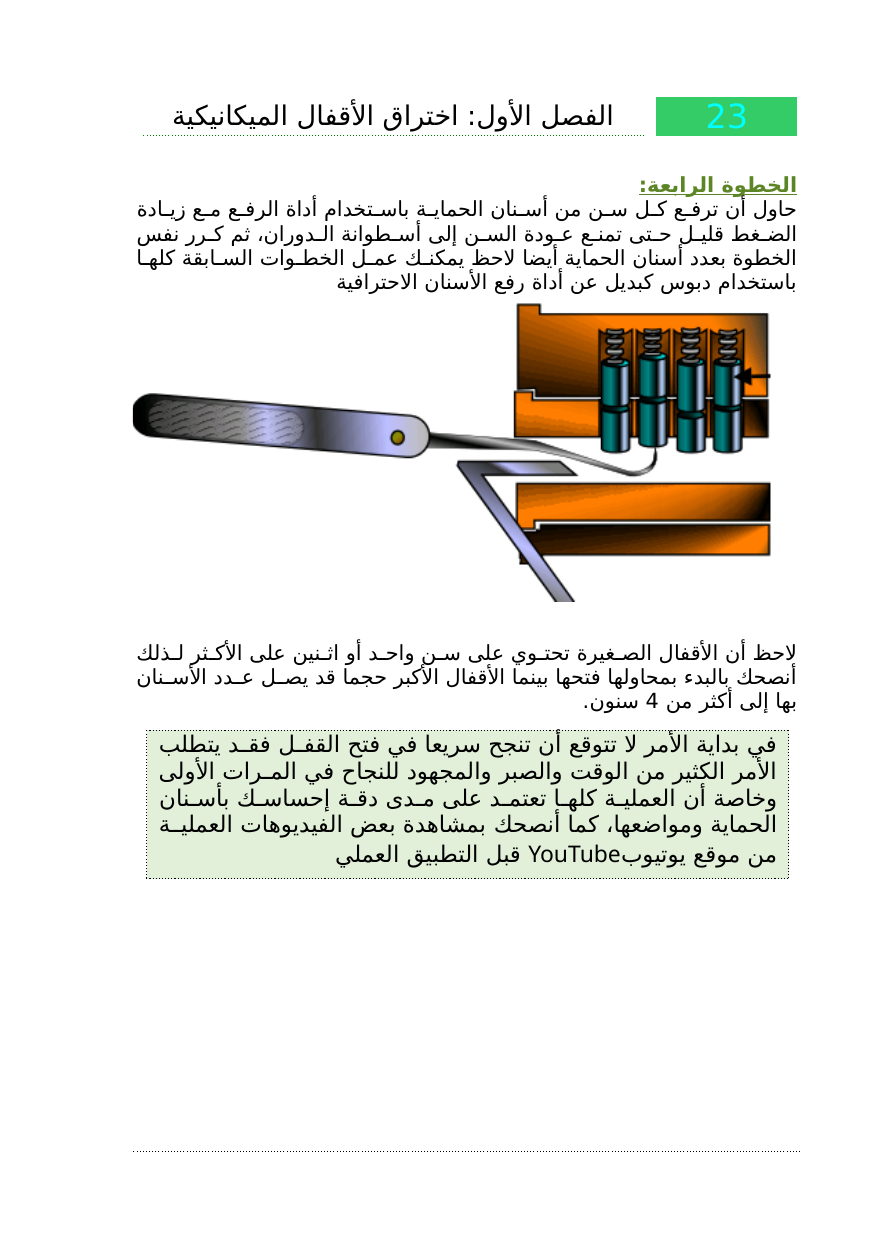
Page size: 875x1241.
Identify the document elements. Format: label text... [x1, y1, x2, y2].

text حاول أن ترفع كل سن من أسنان الحماية باستخدام أداة الرفع مع زيادة الضغط قليل حتى تمنع عودة السن إلى أسطوانة الدوران، ثم كرر نفس الخطوة بعدد أسنان الحماية أيضا لاحظ يمكنك عمل الخطوات السابقة كلها باستخدام دبوس كبديل عن أداة رفع الأسنان الاحترافية [136, 197, 797, 294]
table_header في بداية الأمر لا تتوقع أن تنجح سريعا في فتح القفل فقد يتطلب الأمر الكثير من الوقت والصبر والمجهود للنجاح في المرات الأولى وخاصة أن العملية كلها تعتمد على مدى دقة إحساسك بأسنان الحماية ومواضعها، كما أنصحك بمشاهدة بعض الفيديوهات العملية من موقع يوتيوبYouTube قبل التطبيق العملي [147, 730, 789, 878]
text لاحظ أن الأقفال الصغيرة تحتوي على سن واحد أو اثنين على الأكثر لذلك أنصحك بالبدء بمحاولها فتحها بينما الأقفال الأكبر حجما قد يصل عدد الأسنان بها إلى أكثر من 4 سنون. [136, 641, 797, 714]
text الخطوة الرابعة: [136, 173, 797, 197]
picture [132, 294, 801, 602]
